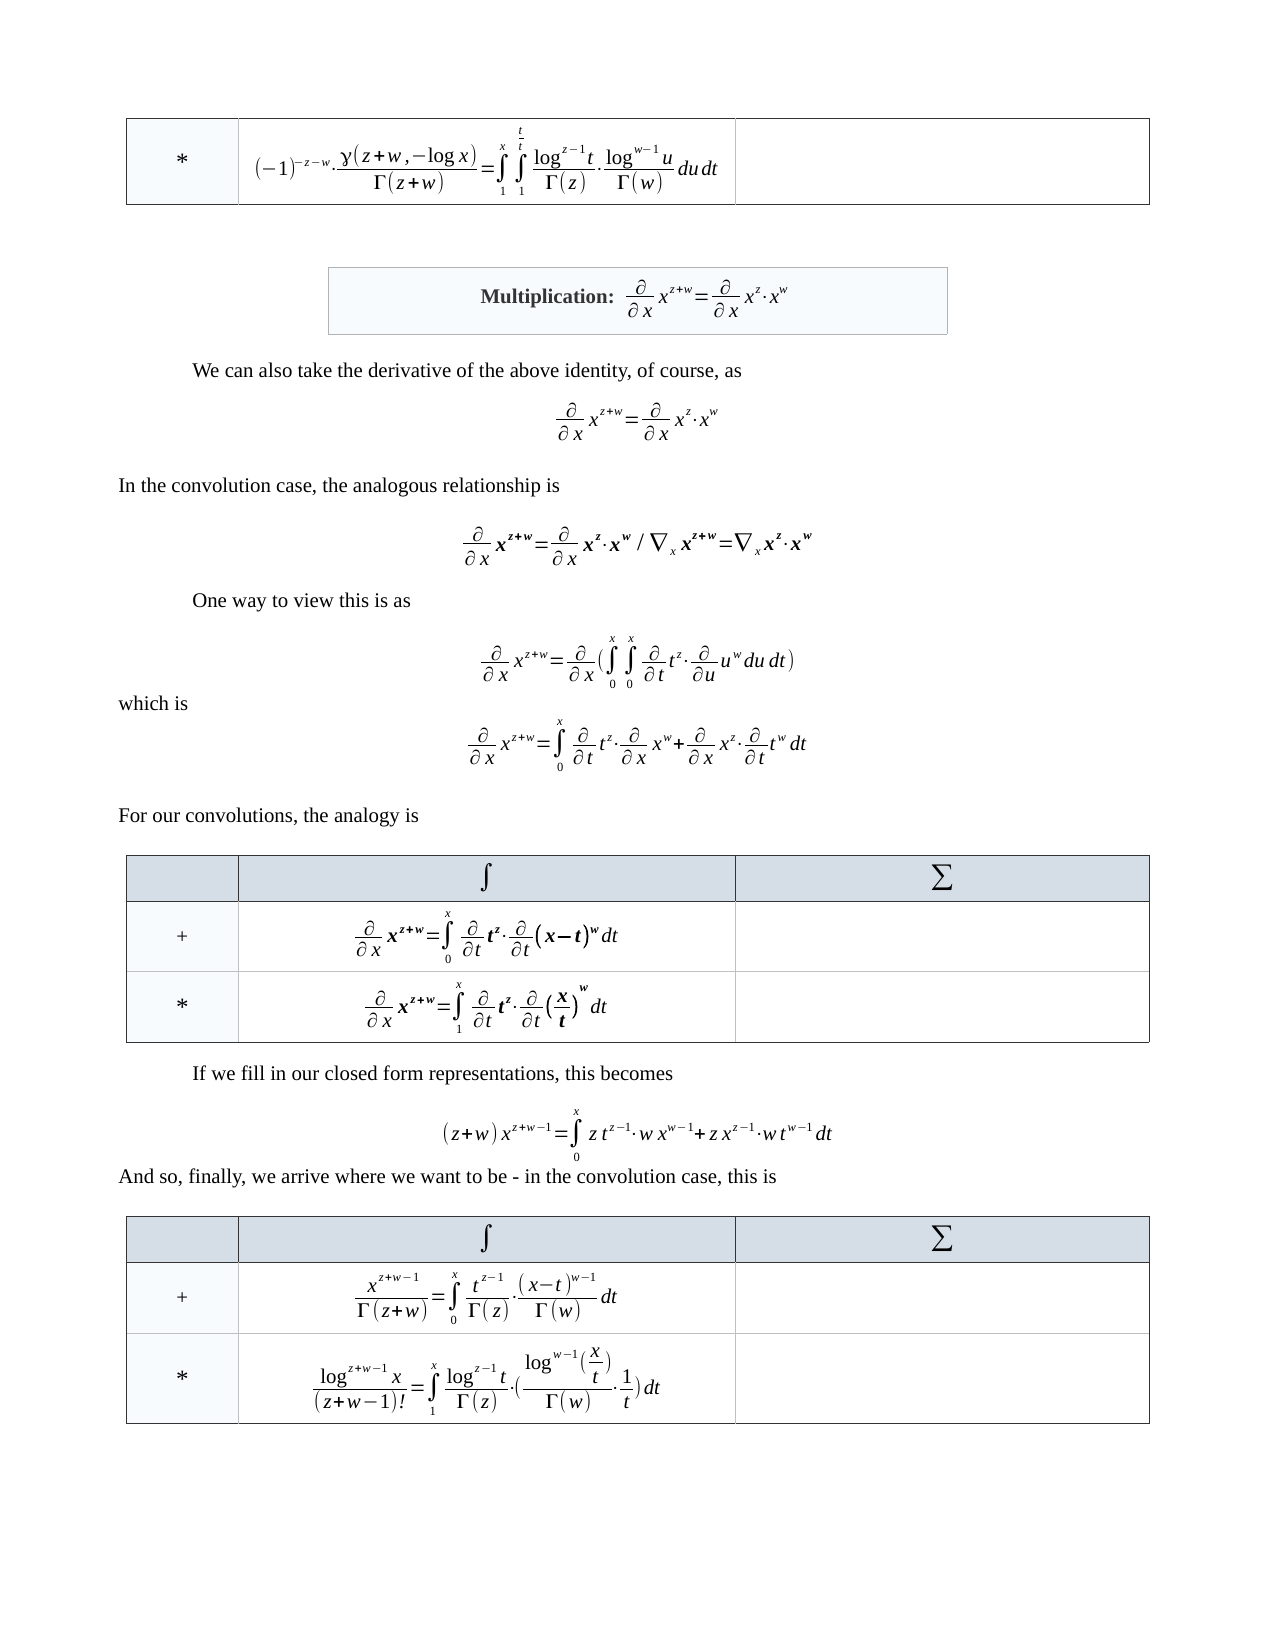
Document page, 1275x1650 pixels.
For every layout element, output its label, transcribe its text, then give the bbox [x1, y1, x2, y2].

table_cell [736, 1334, 1149, 1423]
text In the convolution case, the analogous relationship is [118, 473, 1157, 497]
text One way to view this is as [118, 588, 1157, 612]
table_header [127, 1217, 238, 1262]
table_cell [736, 972, 1149, 1042]
table_cell [736, 902, 1149, 971]
table_cell [239, 1334, 735, 1423]
table_header [736, 856, 1149, 901]
table_cell [736, 119, 1149, 204]
table_header [736, 1217, 1149, 1262]
text which is [118, 691, 1157, 715]
text If we fill in our closed form representations, this becomes [118, 1061, 1157, 1085]
table_cell [239, 119, 735, 204]
table_cell [239, 1263, 735, 1333]
table_header [239, 856, 735, 901]
table_cell * [127, 119, 238, 204]
text Multiplication: [329, 268, 947, 334]
table_header [127, 856, 238, 901]
text We can also take the derivative of the above identity, of course, as [118, 358, 1157, 382]
text / [118, 526, 1157, 569]
table_cell [239, 972, 735, 1042]
table_cell * [127, 972, 238, 1042]
table_cell + [127, 1263, 238, 1333]
table_header [239, 1217, 735, 1262]
text For our convolutions, the analogy is [118, 802, 1157, 827]
table_cell * [127, 1334, 238, 1423]
table_cell + [127, 902, 238, 971]
text And so, finally, we arrive where we want to be - in the convolution case, this is [118, 1164, 1157, 1188]
table_cell [736, 1263, 1149, 1333]
table_cell [239, 902, 735, 971]
